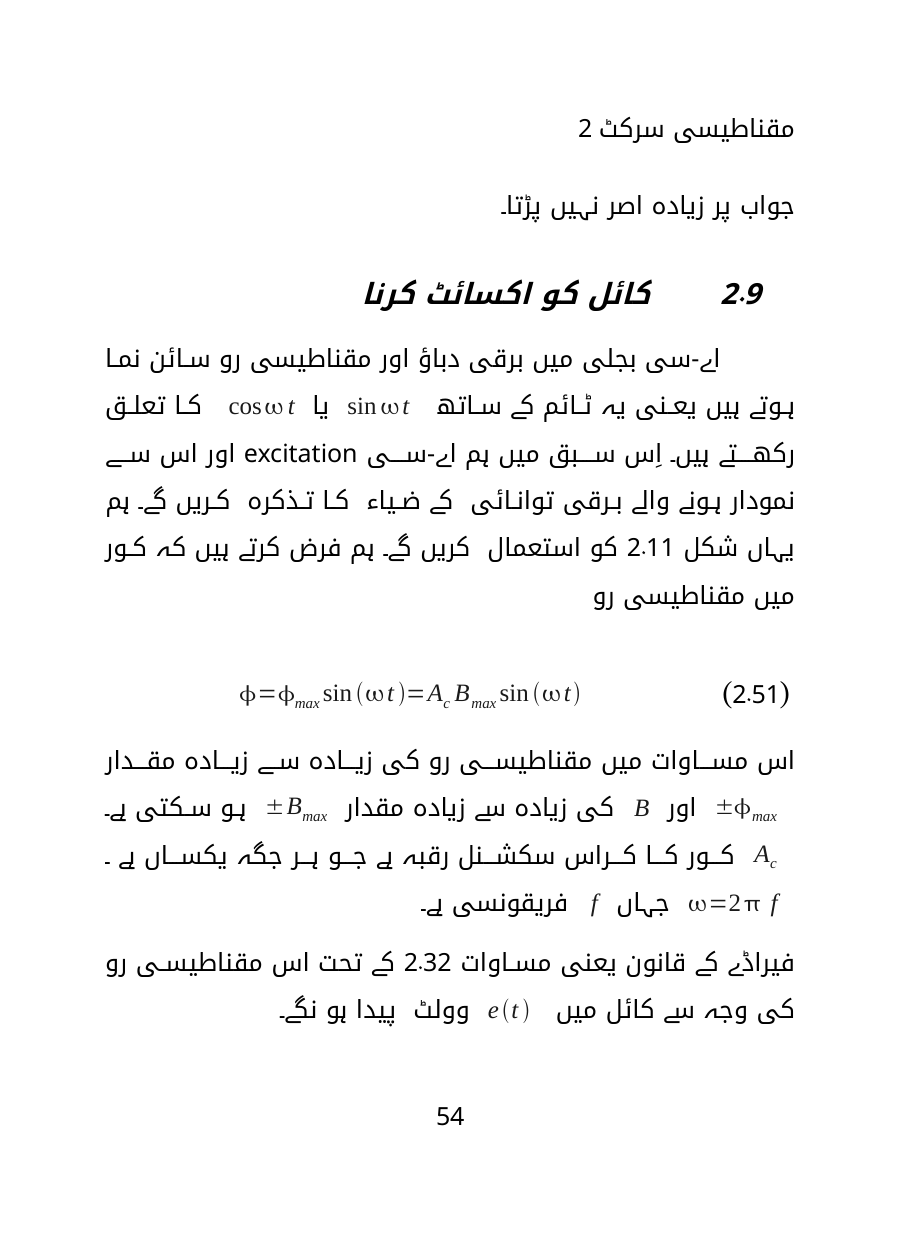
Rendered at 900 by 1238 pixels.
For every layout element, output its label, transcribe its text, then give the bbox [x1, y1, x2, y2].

text فیراڈے کے قانون یعنی مساوات 2.32 کے تحت اس مقناطیسی رو کی وجہ سے کائل میں وولٹ پیدا ہو نگے۔ [105, 939, 795, 1034]
subtitle کائل کو اکسائٹ کرنا [105, 267, 720, 323]
text کسی بھی شہ میں اور کے تعلق کو گراف کے ذریعہ سے پیش کیا جاتا ہے۔ ایسا ہی ایک گراف شکل 2.10 میں دکھایا گیا ہے۔ گراف کو دیکھا جائے توکے کسی ایک مقدار کے لئےکے دو مقدار ہیں۔ اگر مقناطیسی رو بڑھ رہا ہو تو، گراف میں نیچے سے اُوپر جانے والی لکیر، اِس میں اور کے تعلق کو پیش کرتی ہے اور اگر مقناطیسی رو کم ہو رہا ہو تو، اوپر سے نیچے آنے والی لکیر، اِس تعلق کو پیش کرتی ہے۔ چونکہ ، لہٰذا کے مقدار تبدیل ہونے سے بھی تبدیل ہوتا ہے۔ باوجود اِس کے ہم مقناطیسی سرکٹوں میں یہ تصور کرتے ہیں کہ ایک مقررہ ہے۔ یہ تصور کر لینے سے عموماً جواب پر زیادہ اصر نہیں پڑتا۔ [105, 182, 795, 230]
table_header [105, 666, 706, 737]
text اے-سی بجلی میں برقی دباؤ اور مقناطیسی رو سائن نما ہوتے ہیں یعنی یہ ٹائم کے ساتھ یا کا تعلق رکھتے ہیں۔ اِس سبق میں ہم اے-سی excitation اور اس سے نمودار ہونے والے برقی توانائی کے ضیاء کا تذکرہ کریں گے۔ ہم یہاں شکل 2.11 کو استعمال کریں گے۔ ہم فرض کرتے ہیں کہ کور میں مقناطیسی رو [105, 335, 795, 619]
table_header (2.51) [706, 666, 795, 737]
text اس مساوات میں مقناطیسی رو کی زیادہ سے زیادہ مقداراورکی زیادہ سے زیادہ مقدارہو سکتی ہے۔کور کا کراس سکشنل رقبہ ہے جو ہر جگہ یکساں ہے ۔جہاںفریقونسی ہے۔ [105, 737, 795, 927]
